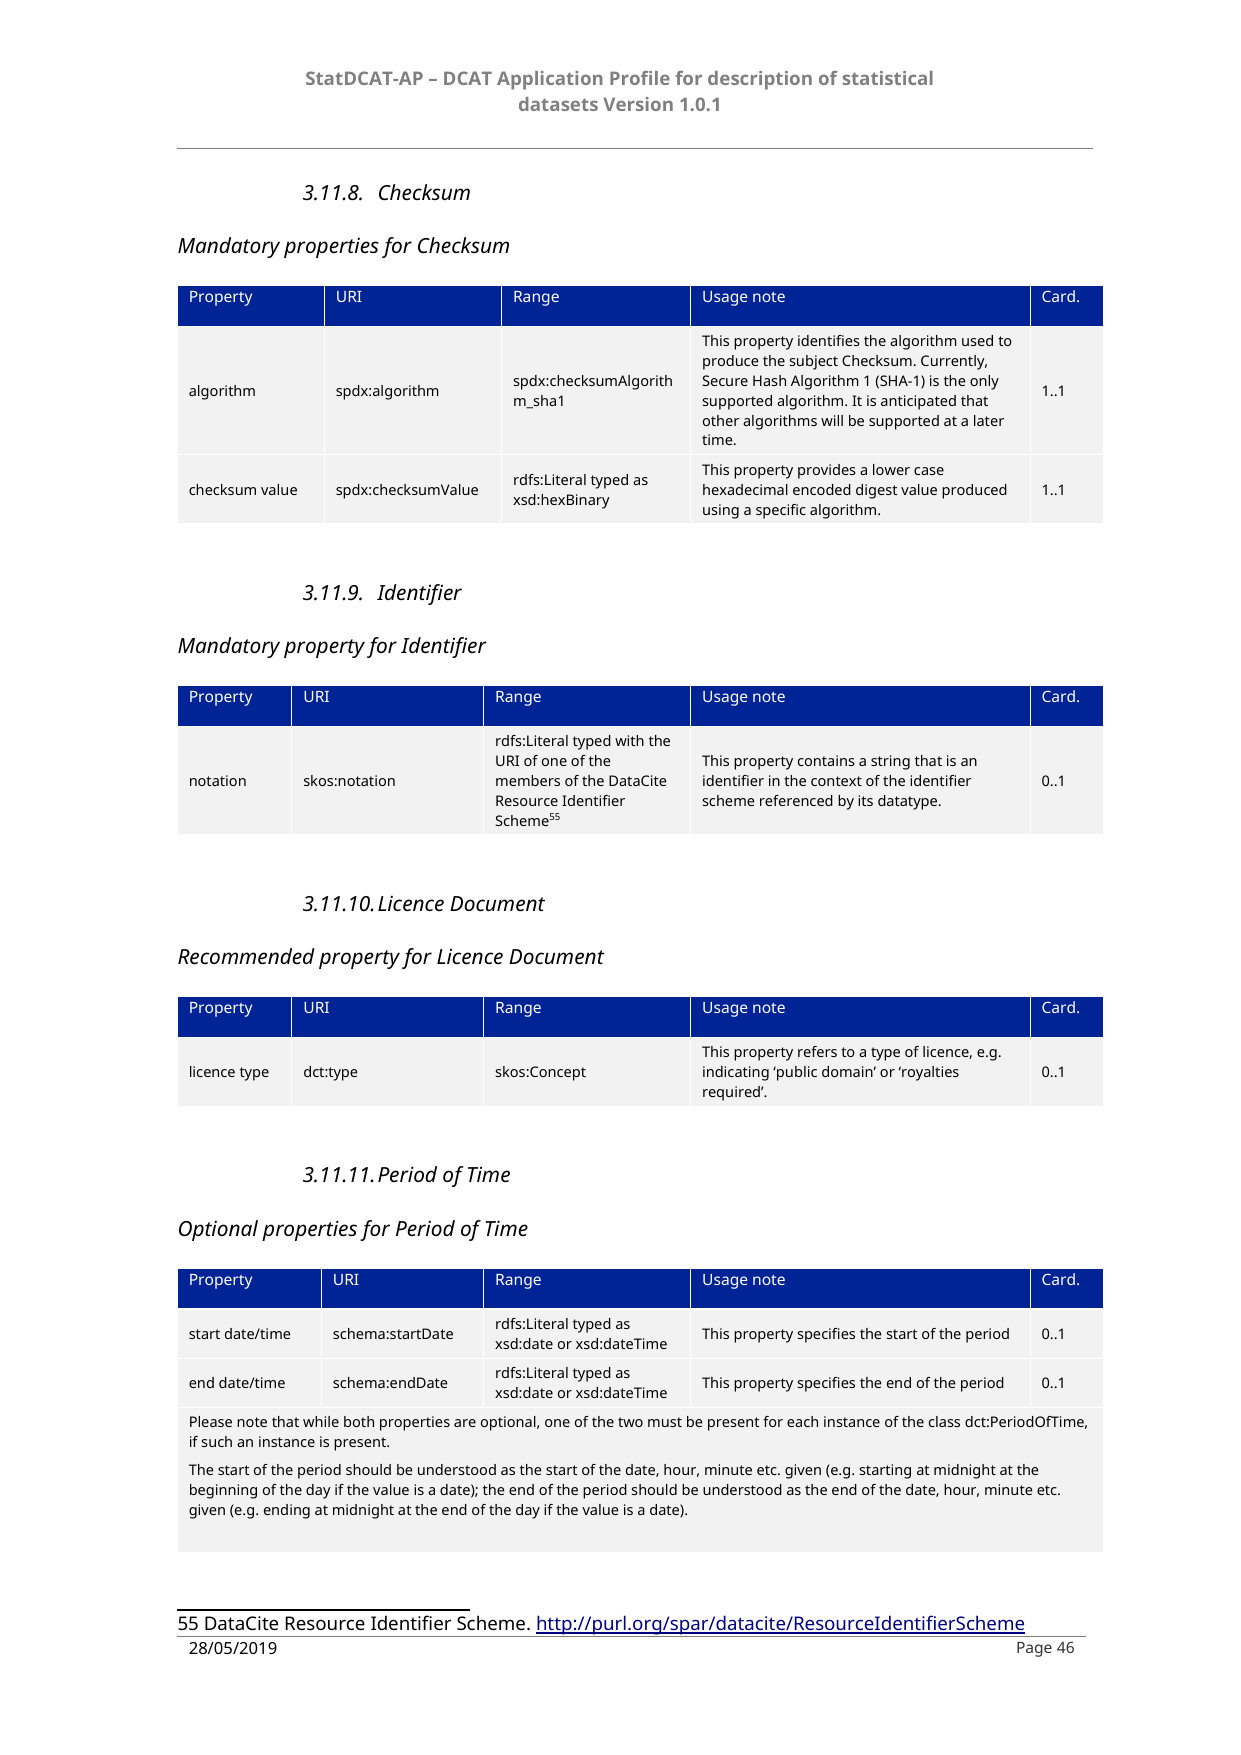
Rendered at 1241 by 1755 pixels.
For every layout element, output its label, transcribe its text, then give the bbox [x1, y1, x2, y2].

table_header Range [502, 286, 690, 326]
table_header Card. [1031, 686, 1103, 726]
table_cell 0..1 [1031, 1038, 1103, 1106]
table_header URI [325, 286, 501, 326]
table_cell rdfs:Literal typed with the URI of one of the members of the DataCite Resource Identifier Scheme [484, 727, 690, 834]
table_header URI [292, 997, 483, 1037]
table_cell spdx:algorithm [325, 327, 501, 454]
table_cell 0..1 [1031, 1310, 1103, 1358]
table_header Range [484, 1269, 690, 1308]
table_cell start date/time [178, 1310, 321, 1358]
table_cell 0..1 [1031, 727, 1103, 834]
table_cell This property refers to a type of licence, e.g. indicating ‘public domain’ or ‘royalties required’. [691, 1038, 1030, 1106]
table_header Property [178, 997, 291, 1037]
table_cell skos:Concept [484, 1038, 690, 1106]
table_header URI [322, 1269, 483, 1308]
table_header Usage note [691, 686, 1030, 726]
table_cell rdfs:Literal typed as xsd:date or xsd:dateTime [484, 1359, 690, 1407]
table_cell rdfs:Literal typed as xsd:hexBinary [502, 455, 690, 523]
text Mandatory property for Identifier [177, 631, 1063, 660]
subtitle Licence Document [302, 889, 1063, 917]
table_header Card. [1031, 1269, 1103, 1308]
table_header Range [484, 997, 690, 1037]
table_header Card. [1031, 286, 1103, 326]
table_cell dct:type [292, 1038, 483, 1106]
table_header Property [178, 686, 291, 726]
table_cell notation [178, 727, 291, 834]
table_cell 0..1 [1031, 1359, 1103, 1407]
table_header Card. [1031, 997, 1103, 1037]
table_cell licence type [178, 1038, 291, 1106]
table_cell This property identifies the algorithm used to produce the subject Checksum. Currently, Secure Hash Algorithm 1 (SHA-1) is the only supported algorithm. It is anticipated that other algorithms will be supported at a later time. [691, 327, 1030, 454]
table_cell This property specifies the end of the period [691, 1359, 1030, 1407]
table_cell end date/time [178, 1359, 321, 1407]
subtitle Period of Time [302, 1161, 1063, 1189]
table_header Usage note [691, 1269, 1030, 1308]
text Mandatory properties for Checksum [177, 231, 1063, 259]
table_cell This property specifies the start of the period [691, 1310, 1030, 1358]
table_header Usage note [691, 997, 1030, 1037]
table_cell algorithm [178, 327, 324, 454]
table_cell 1..1 [1031, 455, 1103, 523]
table_header URI [292, 686, 483, 726]
table_cell schema:endDate [322, 1359, 483, 1407]
table_cell skos:notation [292, 727, 483, 834]
table_header Property [178, 1269, 321, 1308]
text Optional properties for Period of Time [177, 1214, 1063, 1242]
table_cell 1..1 [1031, 327, 1103, 454]
table_cell Please note that while both properties are optional, one of the two must be present for each instance of the class dct:PeriodOfTime, if such an instance is present. The start of the period should be understood as the start of the date, hour, minute etc. given (e.g. starting at midnight at the beginning of the day if the value is a date); the end of the period should be understood as the end of the date, hour, minute etc. given (e.g. ending at midnight at the end of the day if the value is a date). [178, 1408, 1103, 1552]
table_cell schema:startDate [322, 1310, 483, 1358]
subtitle Checksum [302, 178, 1063, 206]
table_cell This property contains a string that is an identifier in the context of the identifier scheme referenced by its datatype. [691, 727, 1030, 834]
text Recommended property for Licence Document [177, 942, 1063, 971]
table_cell spdx:checksumValue [325, 455, 501, 523]
table_cell This property provides a lower case hexadecimal encoded digest value produced using a specific algorithm. [691, 455, 1030, 523]
table_header Range [484, 686, 690, 726]
table_cell spdx:checksumAlgorithm_sha1 [502, 327, 690, 454]
table_cell checksum value [178, 455, 324, 523]
subtitle Identifier [302, 578, 1063, 606]
table_cell rdfs:Literal typed as xsd:date or xsd:dateTime [484, 1310, 690, 1358]
table_header Property [178, 286, 324, 326]
table_header Usage note [691, 286, 1030, 326]
